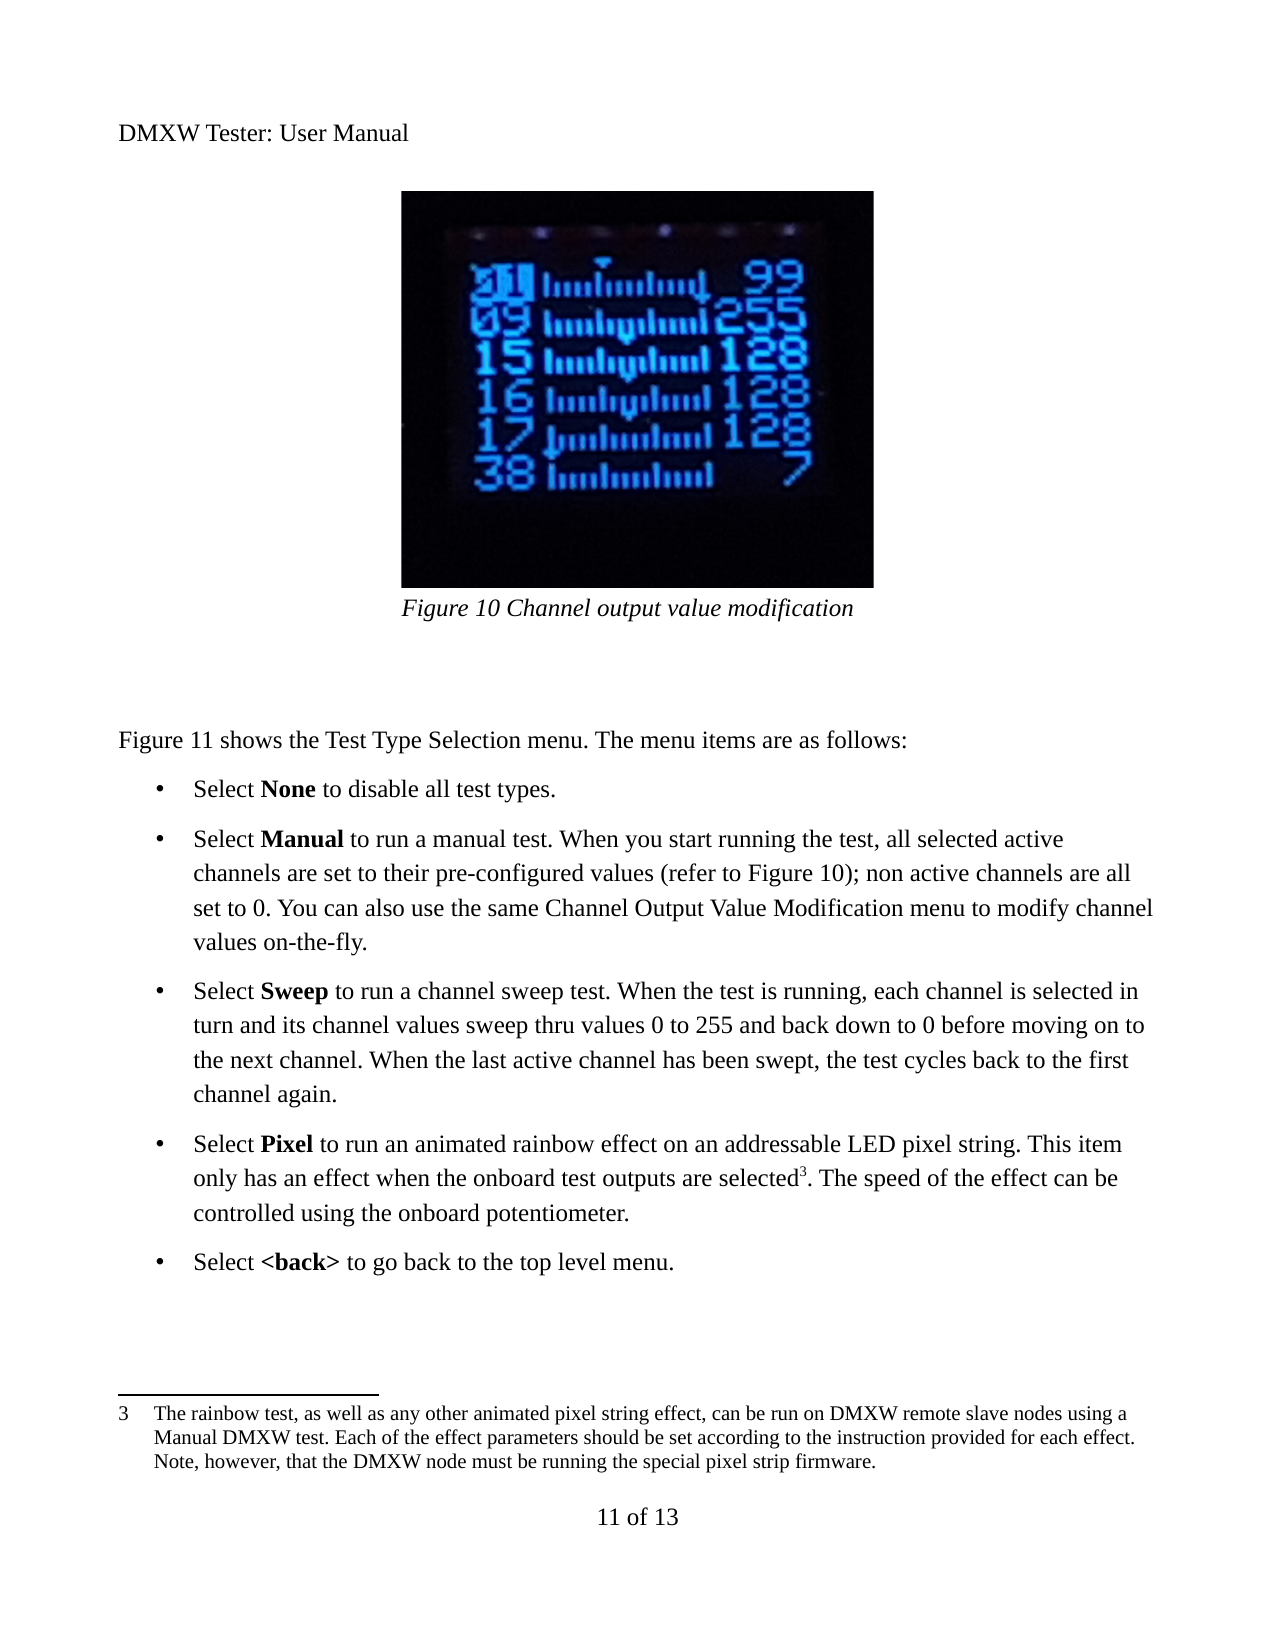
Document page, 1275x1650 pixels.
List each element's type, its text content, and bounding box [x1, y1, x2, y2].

list Select Sweep to run a channel sweep test. When the test is running, each channel is selected in turn and its channel values sweep thru values 0 to 255 and back down to 0 before moving on to the next channel. When the last active channel has been swept, the test cycles back to the first channel again. [156, 976, 1157, 1108]
text Figure 11 shows the Test Type Selection menu. The menu items are as follows: [118, 726, 1157, 754]
list The rainbow test, as well as any other animated pixel string effect, can be run on DMXW remote slave nodes using a Manual DMXW test. Each of the effect parameters should be set according to the instruction provided for each effect. Note, however, that the DMXW node must be running the special pixel strip firmware. [118, 1401, 1157, 1473]
list Select <back> to go back to the top level menu. [156, 1247, 1157, 1275]
list Select Pixel to run an animated rainbow effect on an addressable LED pixel string. This item only has an effect when the onboard test outputs are selected. The speed of the effect can be controlled using the onboard potentiometer. [156, 1129, 1157, 1226]
text Figure 10 Channel output value modification [401, 191, 874, 622]
list Select Manual to run a manual test. When you start running the test, all selected active channels are set to their pre-configured values (refer to Figure 10); non active channels are all set to 0. You can also use the same Channel Output Value Modification menu to modify channel values on-the-fly. [156, 824, 1157, 956]
list Select None to disable all test types. [156, 774, 1157, 803]
picture [594, 293, 674, 461]
